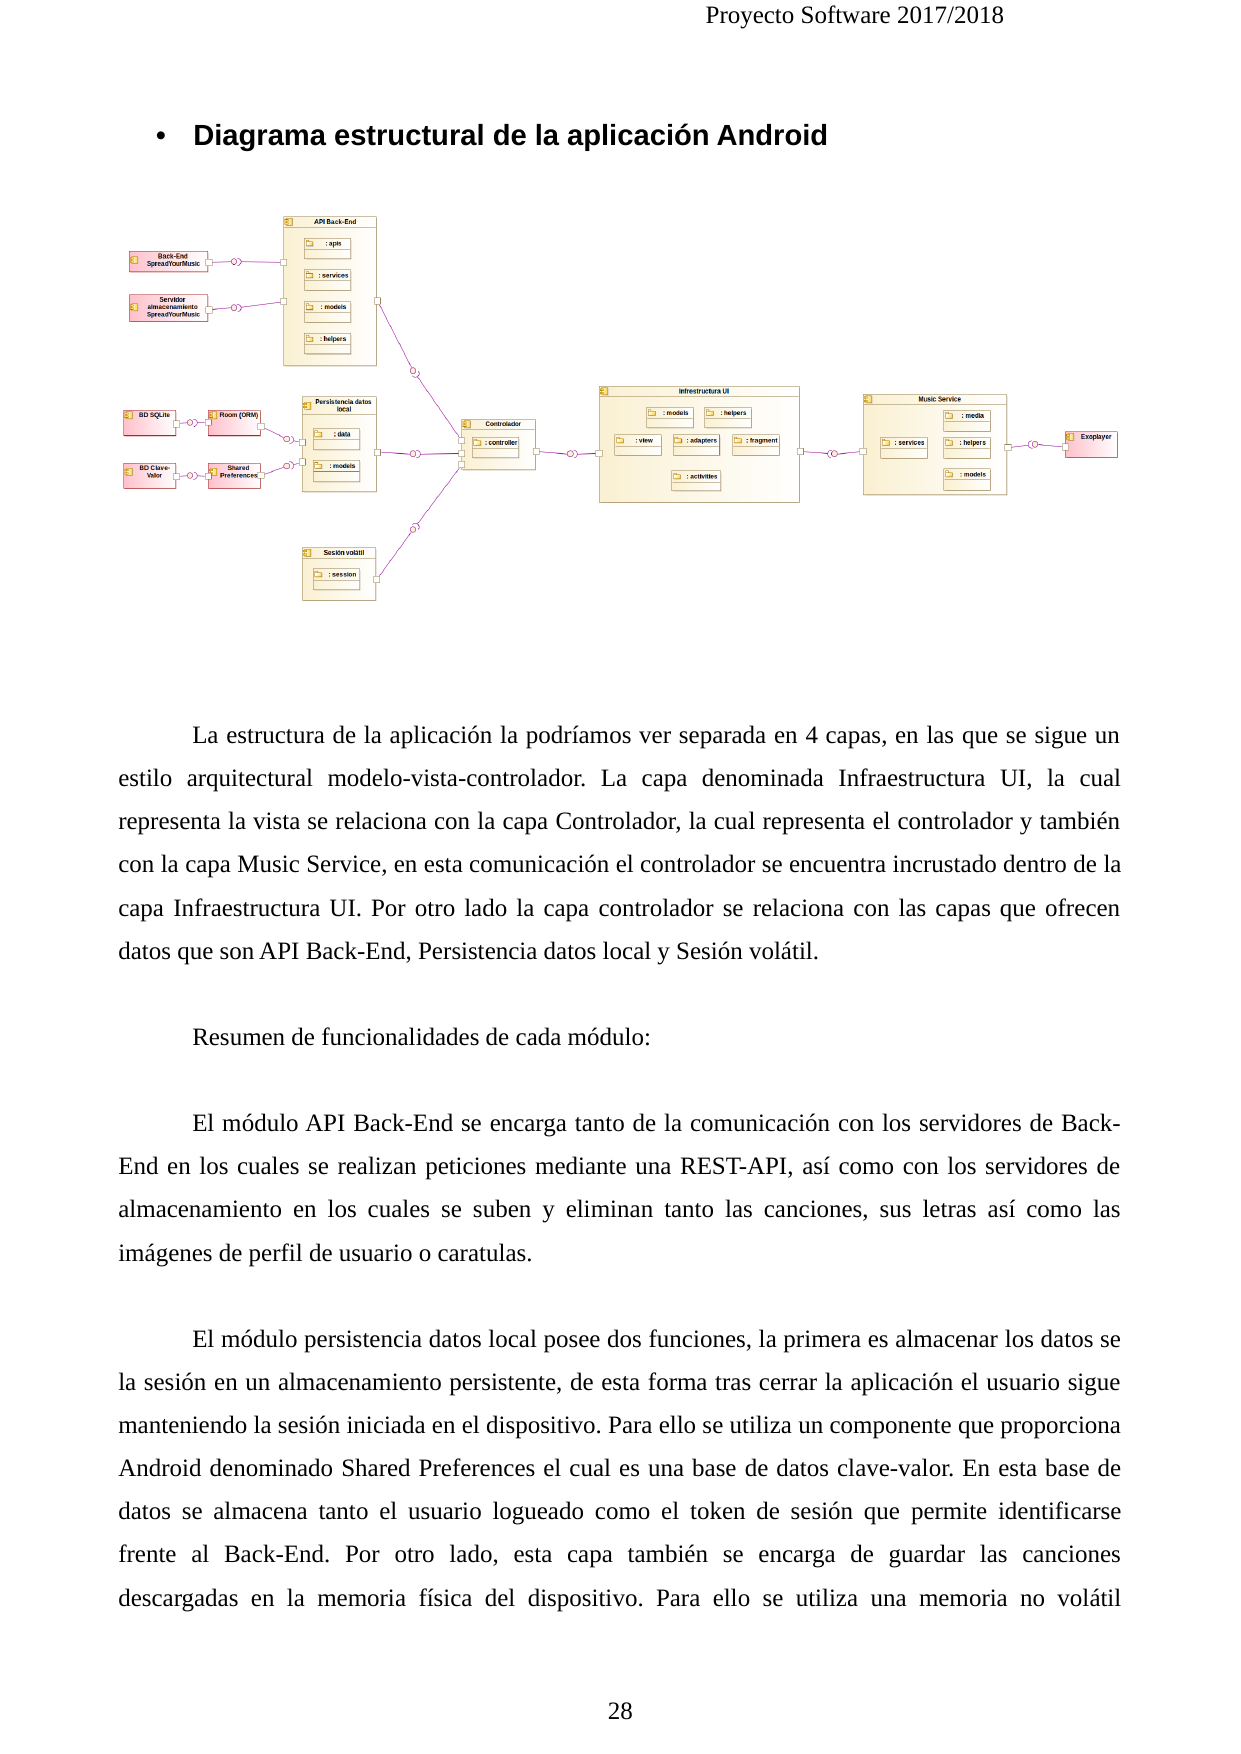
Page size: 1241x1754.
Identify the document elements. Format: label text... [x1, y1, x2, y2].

text El módulo persistencia datos local posee dos funciones, la primera es almacenar los datos se la sesión en un almacenamiento persistente, de esta forma tras cerrar la aplicación el usuario sigue manteniendo la sesión iniciada en el dispositivo. Para ello se utiliza un componente que proporciona Android denominado Shared Preferences el cual es una base de datos clave-valor. En esta base de datos se almacena tanto el usuario logueado como el token de sesión que permite identificarse frente al Back-End. Por otro lado, esta capa también se encarga de guardar las canciones descargadas en la memoria física del dispositivo. Para ello se utiliza una memoria no volátil [118, 1324, 1122, 1611]
picture [118, 211, 1123, 606]
text Resumen de funcionalidades de cada módulo: [118, 1022, 1122, 1051]
text El módulo API Back-End se encarga tanto de la comunicación con los servidores de Back-End en los cuales se realizan peticiones mediante una REST-API, así como con los servidores de almacenamiento en los cuales se suben y eliminan tanto las canciones, sus letras así como las imágenes de perfil de usuario o caratulas. [118, 1108, 1122, 1266]
text La estructura de la aplicación la podríamos ver separada en 4 capas, en las que se sigue un estilo arquitectural modelo-vista-controlador. La capa denominada Infraestructura UI, la cual representa la vista se relaciona con la capa Controlador, la cual representa el controlador y también con la capa Music Service, en esta comunicación el controlador se encuentra incrustado dentro de la capa Infraestructura UI. Por otro lado la capa controlador se relaciona con las capas que ofrecen datos que son API Back-End, Persistencia datos local y Sesión volátil. [118, 720, 1122, 964]
subtitle Diagrama estructural de la aplicación Android [156, 118, 1122, 152]
